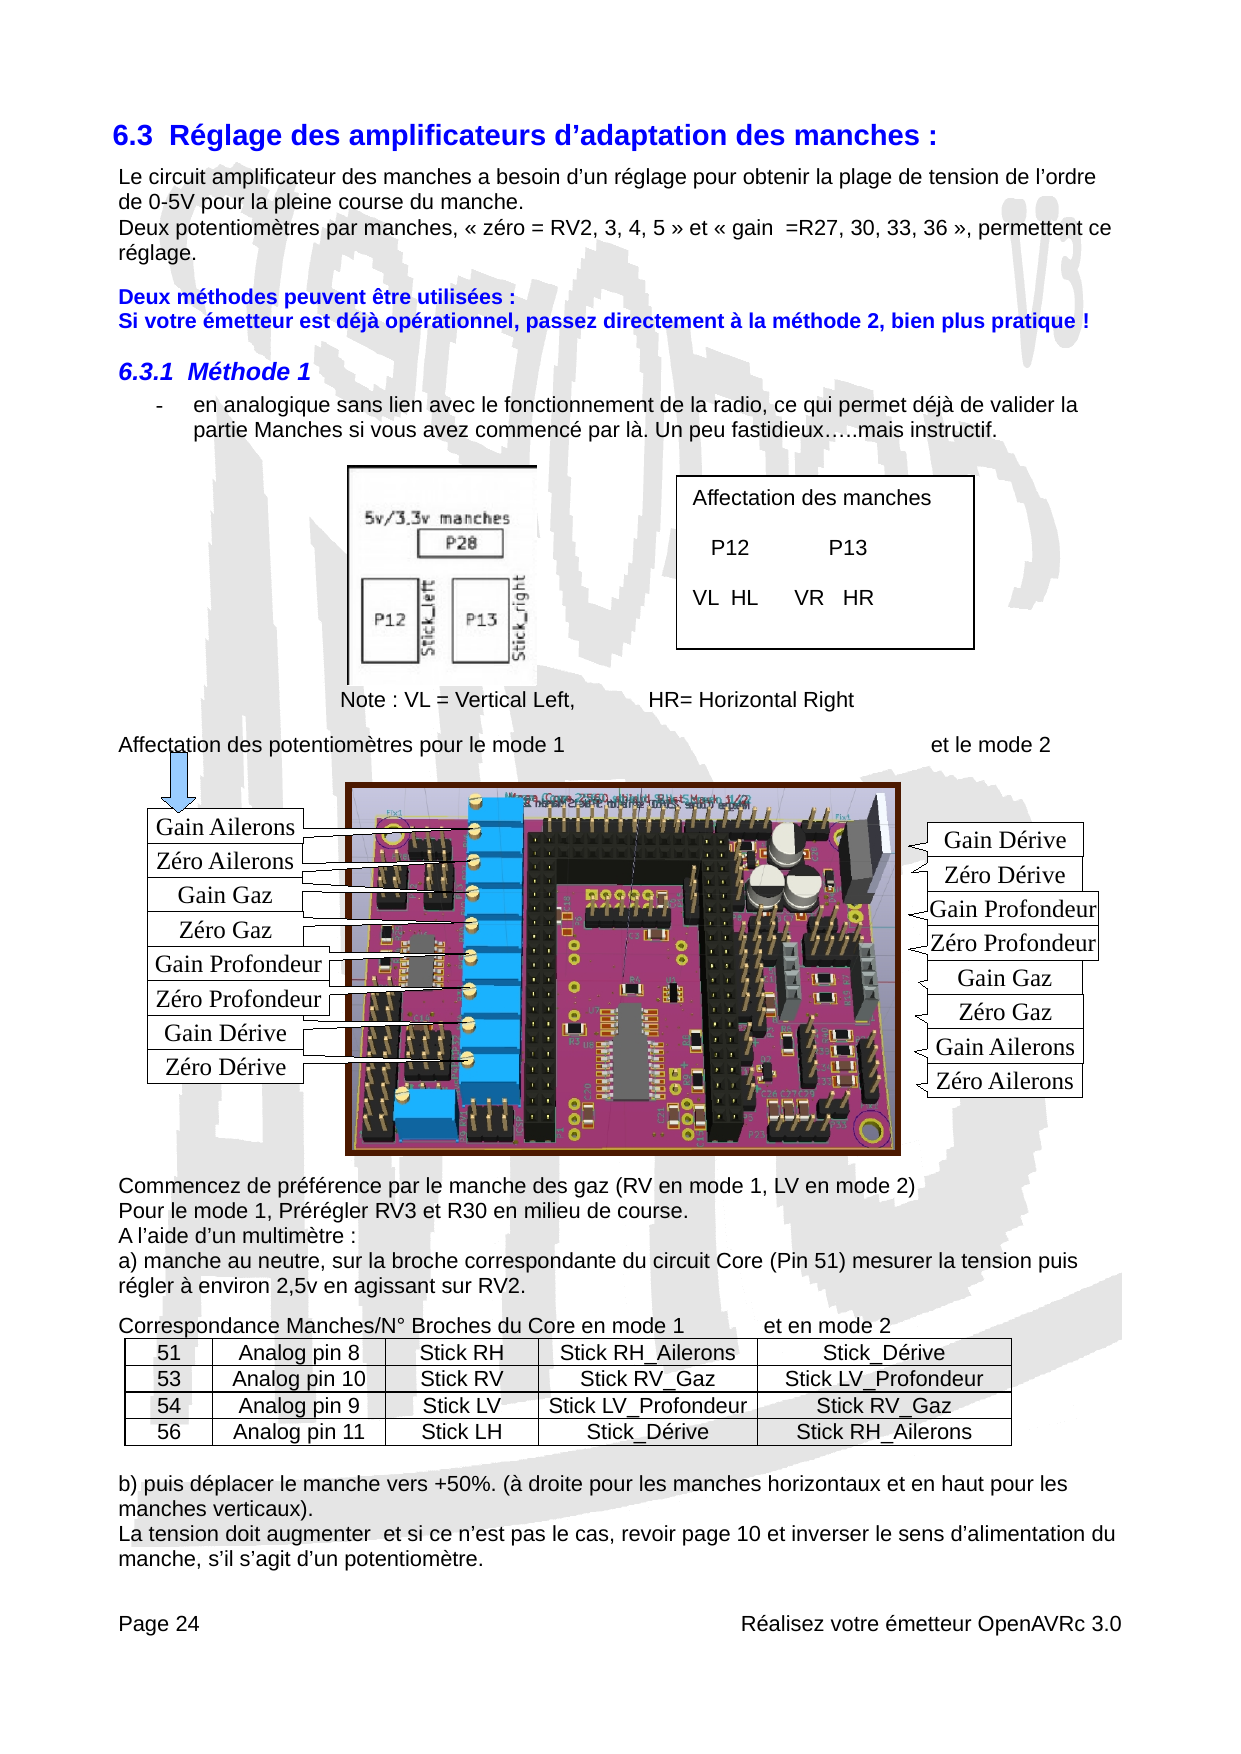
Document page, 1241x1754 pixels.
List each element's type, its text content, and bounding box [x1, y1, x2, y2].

list en analogique sans lien avec le fonctionnement de la radio, ce qui permet déjà de valider la partie Manches si vous avez commencé par là. Un peu fastidieux…..mais instructif. [156, 392, 1122, 442]
text Deux méthodes peuvent être utilisées : [118, 284, 1122, 309]
text Correspondance Manches/N° Broches du Core en mode 1 et en mode 2 [118, 1313, 1122, 1338]
table_cell 53 [126, 1366, 212, 1391]
table_cell 54 [126, 1393, 212, 1418]
text VL HL VR HR [692, 585, 958, 610]
text Affectation des potentiomètres pour le mode 1 et le mode 2 [118, 732, 1122, 757]
text Affectation des manches [692, 484, 958, 509]
table_cell Stick LV_Profondeur [539, 1393, 757, 1418]
text La tension doit augmenter et si ce n’est pas le cas, revoir page 10 et inverser le sens d’alimentation du manche, s’il s’agit d’un potentiomètre. [118, 1521, 1122, 1572]
table_header 51 [126, 1339, 212, 1365]
table_cell Analog pin 9 [213, 1393, 385, 1418]
text Commencez de préférence par le manche des gaz (RV en mode 1, LV en mode 2) [118, 1173, 1122, 1198]
text Le circuit amplificateur des manches a besoin d’un réglage pour obtenir la plage de tension de l’ordre de 0-5V pour la pleine course du manche. [118, 164, 1122, 214]
picture [352, 788, 895, 1150]
text b) puis déplacer le manche vers +50%. (à droite pour les manches horizontaux et en haut pour les manches verticaux). [118, 1471, 1122, 1521]
subtitle 6.3.1 Méthode 1 [118, 356, 1122, 385]
table_cell Stick RV_Gaz [539, 1366, 757, 1391]
table_cell Stick LH [386, 1419, 538, 1444]
table_cell Stick RH_Ailerons [758, 1419, 1011, 1444]
text a) manche au neutre, sur la broche correspondante du circuit Core (Pin 51) mesurer la tension puis régler à environ 2,5v en agissant sur RV2. [118, 1248, 1122, 1299]
table_header Stick_Dérive [758, 1339, 1011, 1365]
table_cell 56 [126, 1419, 212, 1444]
text Pour le mode 1, Prérégler RV3 et R30 en milieu de course. [118, 1198, 1122, 1223]
table_cell Analog pin 11 [213, 1419, 385, 1444]
table_cell Stick RV_Gaz [758, 1393, 1011, 1418]
text A l’aide d’un multimètre : [118, 1223, 1122, 1248]
table_cell Stick LV_Profondeur [758, 1366, 1011, 1391]
table_header Stick RH [386, 1339, 538, 1365]
text Si votre émetteur est déjà opérationnel, passez directement à la méthode 2, bien plus pratique ! [118, 309, 1122, 333]
table_cell Stick_Dérive [539, 1419, 757, 1444]
table_header Analog pin 8 [213, 1339, 385, 1365]
subtitle 6.3 Réglage des amplificateurs d’adaptation des manches : [112, 118, 1122, 152]
table_header Stick RH_Ailerons [539, 1339, 757, 1365]
text Deux potentiomètres par manches, « zéro = RV2, 3, 4, 5 » et « gain =R27, 30, 33, 36 », permettent ce réglage. [118, 214, 1122, 265]
text Note : VL = Vertical Left, HR= Horizontal Right [118, 442, 1122, 712]
text P12 P13 [692, 535, 958, 560]
table_cell Stick RV [386, 1366, 538, 1391]
table_cell Stick LV [386, 1393, 538, 1418]
table_cell Analog pin 10 [213, 1366, 385, 1391]
